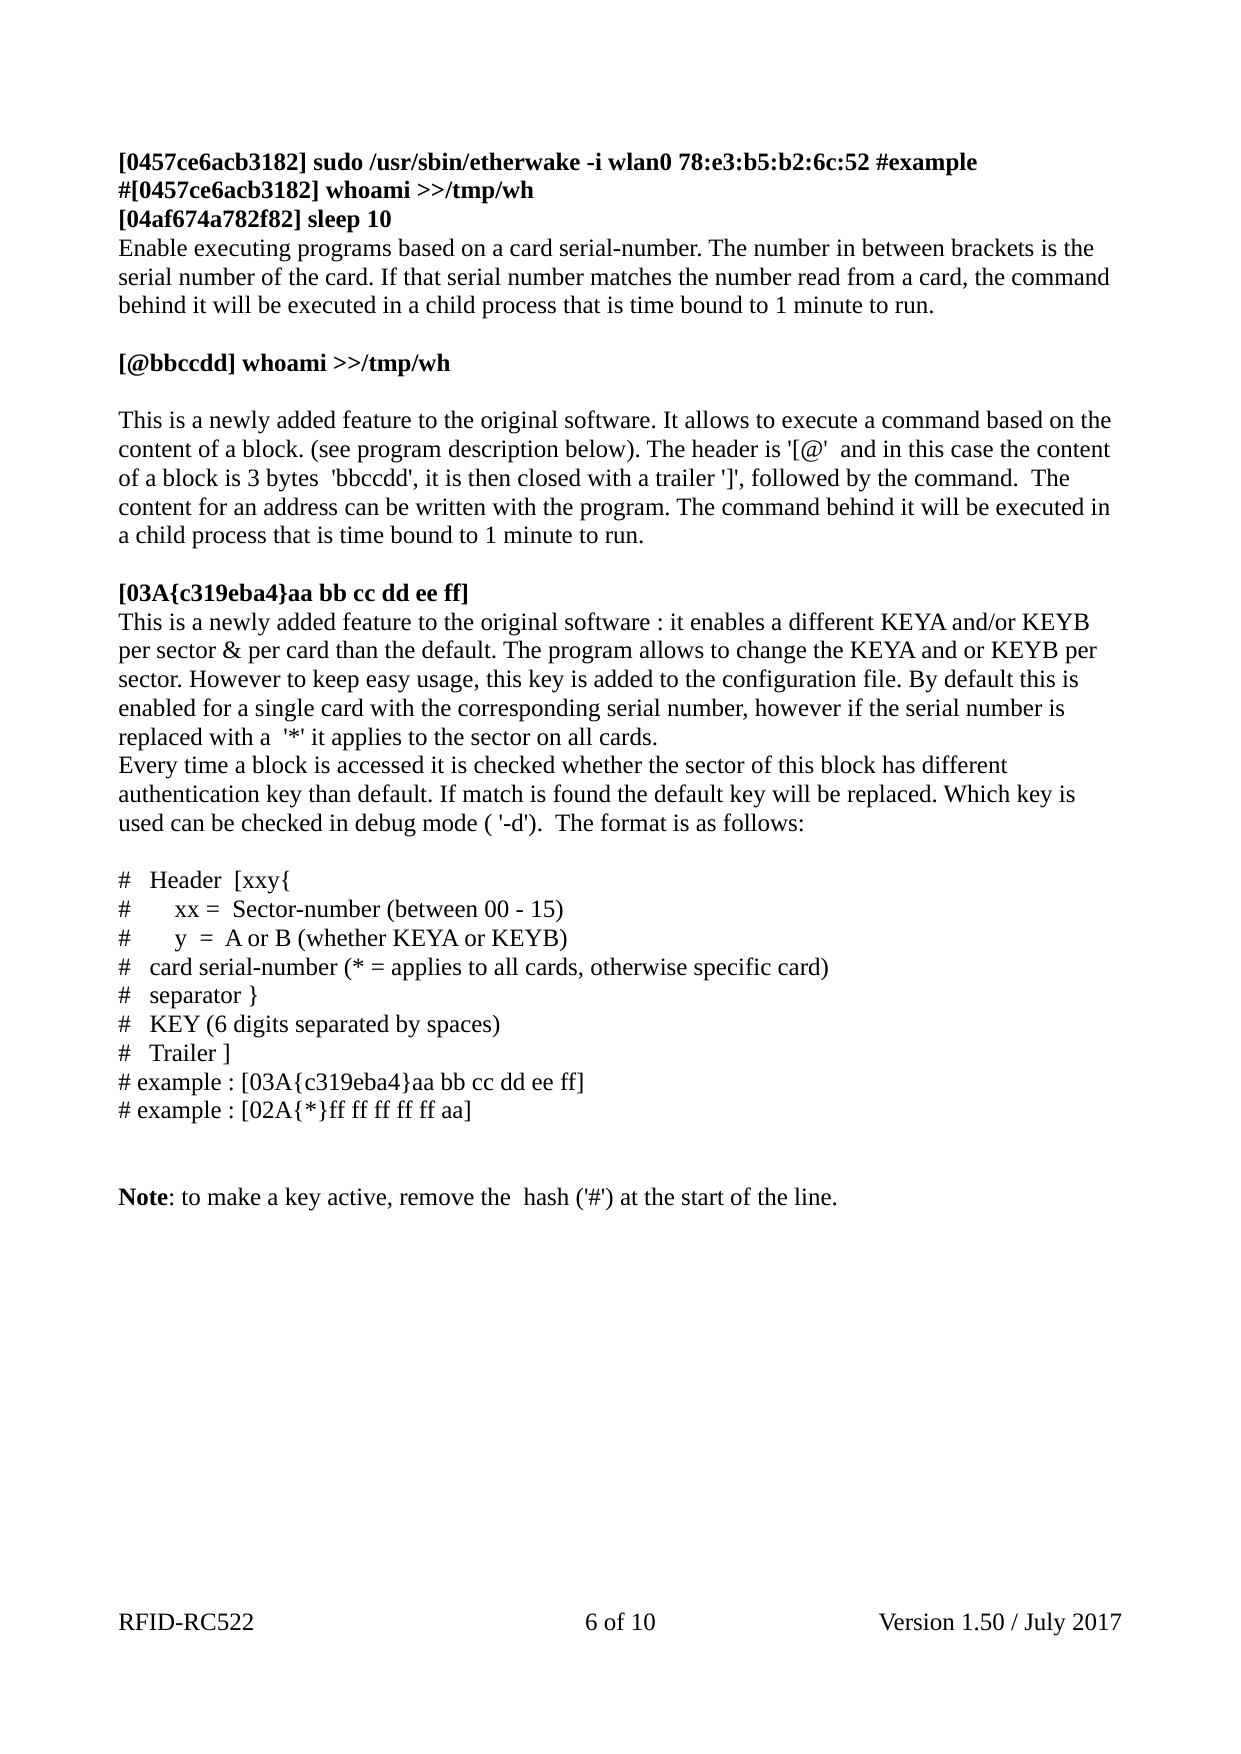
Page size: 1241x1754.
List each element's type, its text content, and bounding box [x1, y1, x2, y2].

text This is a newly added feature to the original software. It allows to execute a command based on the content of a block. (see program description below). The header is '[@' and in this case the content of a block is 3 bytes 'bbccdd', it is then closed with a trailer ']', followed by the command. The content for an address can be written with the program. The command behind it will be executed in a child process that is time bound to 1 minute to run. [118, 406, 1122, 549]
text # KEY (6 digits separated by spaces) [118, 1009, 1122, 1038]
text Every time a block is accessed it is checked whether the sector of this block has different authentication key than default. If match is found the default key will be replaced. Which key is used can be checked in debug mode ( '-d'). The format is as follows: [118, 751, 1122, 837]
text This is a newly added feature to the original software : it enables a different KEYA and/or KEYB per sector & per card than the default. The program allows to change the KEYA and or KEYB per sector. However to keep easy usage, this key is added to the configuration file. By default this is enabled for a single card with the corresponding serial number, however if the serial number is replaced with a '*' it applies to the sector on all cards. [118, 607, 1122, 751]
text [03A{c319eba4}aa bb cc dd ee ff] [118, 578, 1122, 607]
text # Header [xxy{ [118, 866, 1122, 894]
text # card serial-number (* = applies to all cards, otherwise specific card) [118, 952, 1122, 981]
text #[0457ce6acb3182] whoami >>/tmp/wh [118, 176, 1122, 204]
text # separator } [118, 981, 1122, 1009]
text # Trailer ] [118, 1038, 1122, 1067]
text [04af674a782f82] sleep 10 [118, 204, 1122, 233]
text [@bbccdd] whoami >>/tmp/wh [118, 348, 1122, 377]
text # y = A or B (whether KEYA or KEYB) [118, 923, 1122, 952]
text Note: to make a key active, remove the hash ('#') at the start of the line. [118, 1182, 1122, 1211]
text # xx = Sector-number (between 00 - 15) [118, 894, 1122, 923]
text # example : [02A{*}ff ff ff ff ff aa] [118, 1096, 1122, 1124]
text Enable executing programs based on a card serial-number. The number in between brackets is the serial number of the card. If that serial number matches the number read from a card, the command behind it will be executed in a child process that is time bound to 1 minute to run. [118, 233, 1122, 319]
text # example : [03A{c319eba4}aa bb cc dd ee ff] [118, 1067, 1122, 1096]
text [0457ce6acb3182] sudo /usr/sbin/etherwake -i wlan0 78:e3:b5:b2:6c:52 #example [118, 147, 1122, 176]
